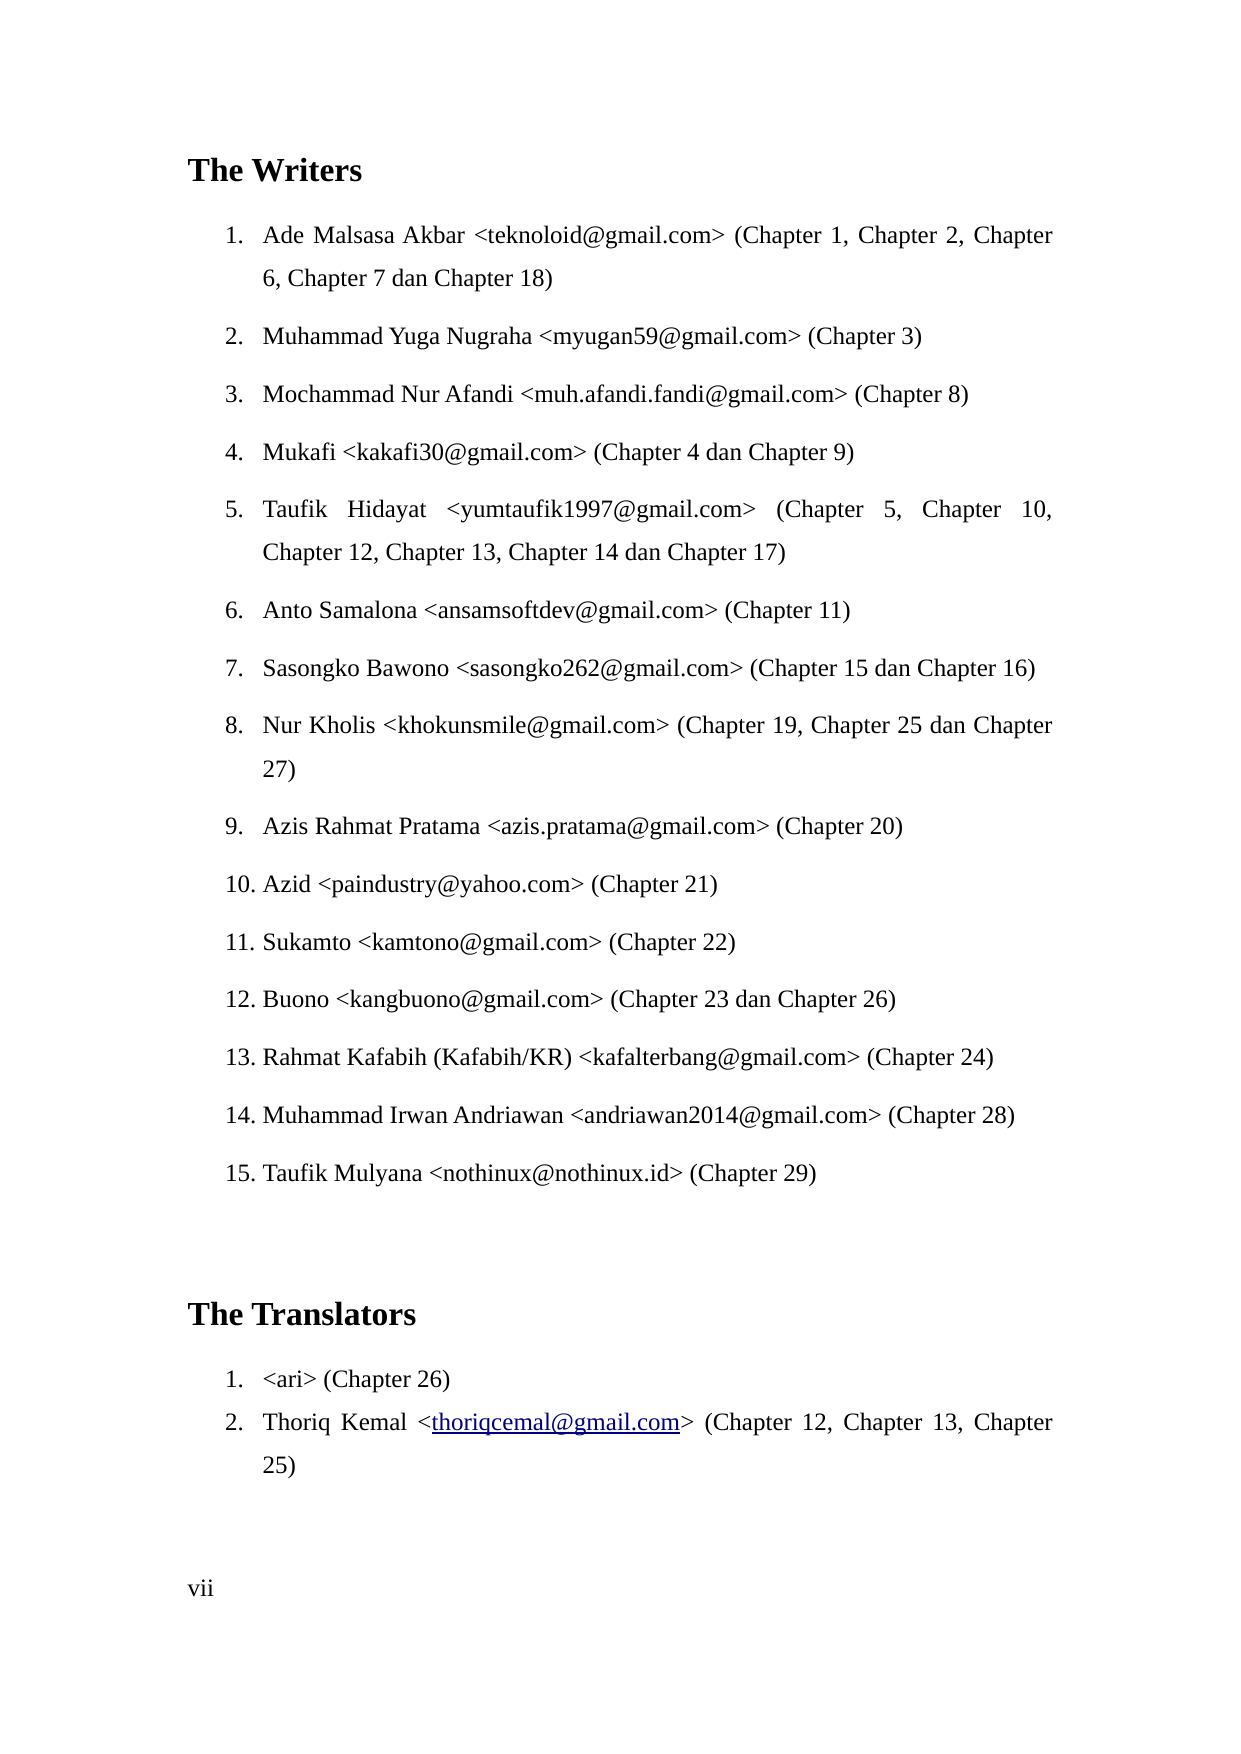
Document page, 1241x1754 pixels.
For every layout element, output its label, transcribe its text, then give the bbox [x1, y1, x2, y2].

list Ade Malsasa Akbar <teknoloid@gmail.com> (Chapter 1, Chapter 2, Chapter 6, Chapter 7 dan Chapter 18) [225, 220, 1053, 292]
list Sukamto <kamtono@gmail.com> (Chapter 22) [225, 927, 1053, 956]
list Thoriq Kemal <thoriqcemal@gmail.com> (Chapter 12, Chapter 13, Chapter 25) [225, 1407, 1053, 1479]
list Nur Kholis <khokunsmile@gmail.com> (Chapter 19, Chapter 25 dan Chapter 27) [225, 711, 1053, 782]
list Muhammad Irwan Andriawan <andriawan2014@gmail.com> (Chapter 28) [225, 1100, 1053, 1129]
list Taufik Hidayat <yumtaufik1997@gmail.com> (Chapter 5, Chapter 10, Chapter 12, Chapter 13, Chapter 14 dan Chapter 17) [225, 494, 1053, 566]
list Mochammad Nur Afandi <muh.afandi.fandi@gmail.com> (Chapter 8) [225, 379, 1053, 408]
subtitle The Translators [187, 1294, 1053, 1333]
list Azis Rahmat Pratama <azis.pratama@gmail.com> (Chapter 20) [225, 811, 1053, 840]
list <ari> (Chapter 26) [225, 1364, 1053, 1393]
list Buono <kangbuono@gmail.com> (Chapter 23 dan Chapter 26) [225, 984, 1053, 1013]
list Anto Samalona <ansamsoftdev@gmail.com> (Chapter 11) [225, 595, 1053, 624]
list Muhammad Yuga Nugraha <myugan59@gmail.com> (Chapter 3) [225, 321, 1053, 350]
list Mukafi <kakafi30@gmail.com> (Chapter 4 dan Chapter 9) [225, 437, 1053, 465]
subtitle The Writers [187, 150, 1053, 189]
list Sasongko Bawono <sasongko262@gmail.com> (Chapter 15 dan Chapter 16) [225, 653, 1053, 682]
list Taufik Mulyana <nothinux@nothinux.id> (Chapter 29) [225, 1158, 1053, 1186]
list Azid <paindustry@yahoo.com> (Chapter 21) [225, 869, 1053, 898]
list Rahmat Kafabih (Kafabih/KR) <kafalterbang@gmail.com> (Chapter 24) [225, 1042, 1053, 1071]
